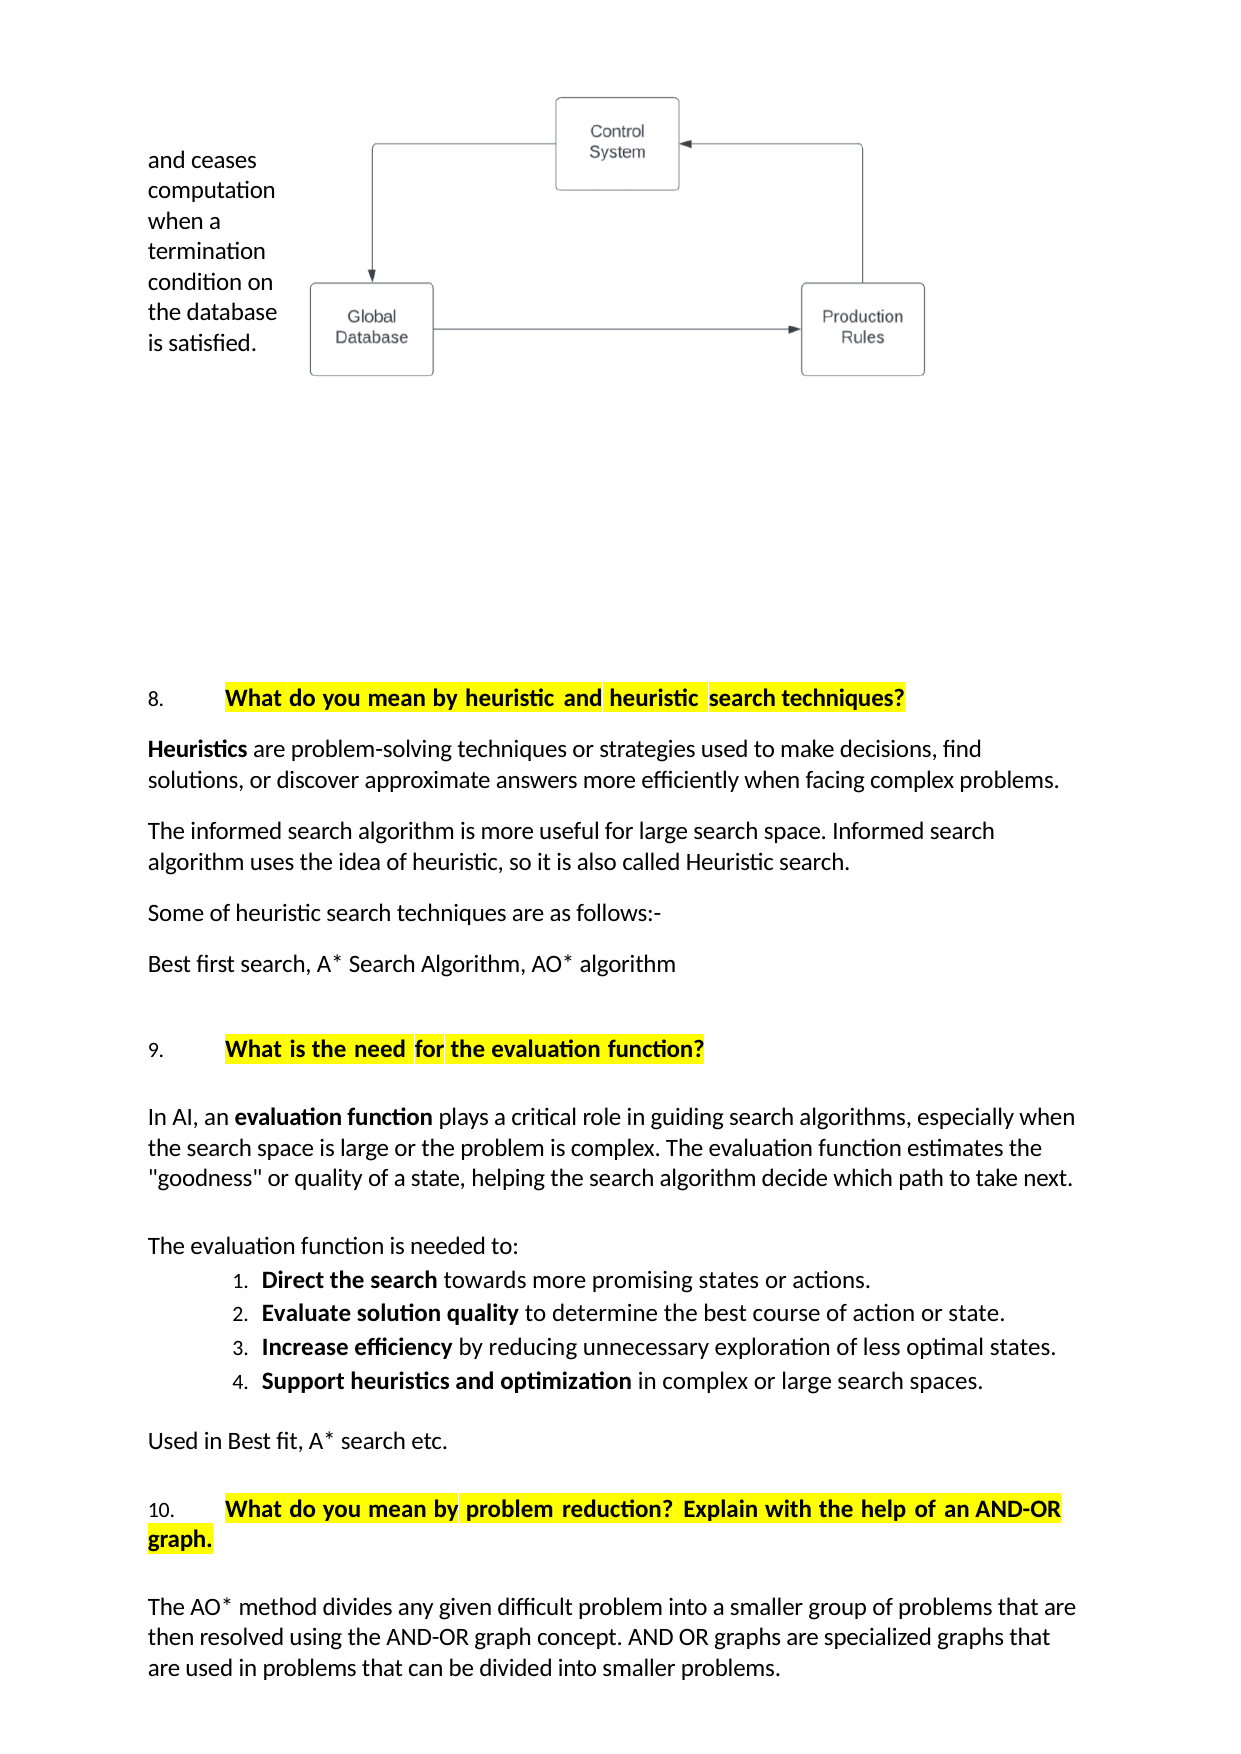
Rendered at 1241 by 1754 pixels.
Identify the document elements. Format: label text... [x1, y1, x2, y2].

list Some of heuristic search techniques are as follows:- [148, 897, 1078, 928]
list The AO* method divides any given difficult problem into a smaller group of problems that are then resolved using the AND-OR graph concept. AND OR graphs are specialized graphs that are used in problems that can be divided into smaller problems. [148, 1591, 1078, 1682]
list Heuristics are problem-solving techniques or strategies used to make decisions, find solutions, or discover approximate answers more efficiently when facing complex problems. [148, 733, 1078, 794]
list What do you mean by heuristic and heuristic search techniques? [148, 682, 1078, 712]
list Evaluate solution quality to determine the best course of action or state. [232, 1298, 1078, 1328]
list Used in Best fit, A* search etc. [148, 1425, 1078, 1456]
list [938, 144, 1078, 357]
list Best first search, A* Search Algorithm, AO* algorithm [148, 948, 1078, 979]
list Increase efficiency by reducing unnecessary exploration of less optimal states. [232, 1331, 1078, 1362]
text The evaluation function is needed to: [148, 1230, 1078, 1261]
list Direct the search towards more promising states or actions. [232, 1264, 1078, 1294]
list What is the need for the evaluation function? [148, 1034, 1078, 1064]
picture [288, 92, 938, 405]
list What do you mean by problem reduction? Explain with the help of an AND-OR graph. [148, 1493, 1078, 1554]
list In AI, an evaluation function plays a critical role in guiding search algorithms, especially when the search space is large or the problem is complex. The evaluation function estimates the "goodness" or quality of a state, helping the search algorithm decide which path to take next. [148, 1101, 1078, 1193]
list The informed search algorithm is more useful for large search space. Informed search algorithm uses the idea of heuristic, so it is also called Heuristic search. [148, 815, 1078, 876]
list and ceases computation when a termination condition on the database is satisfied. [148, 144, 288, 357]
list Support heuristics and optimization in complex or large search spaces. [232, 1365, 1078, 1396]
